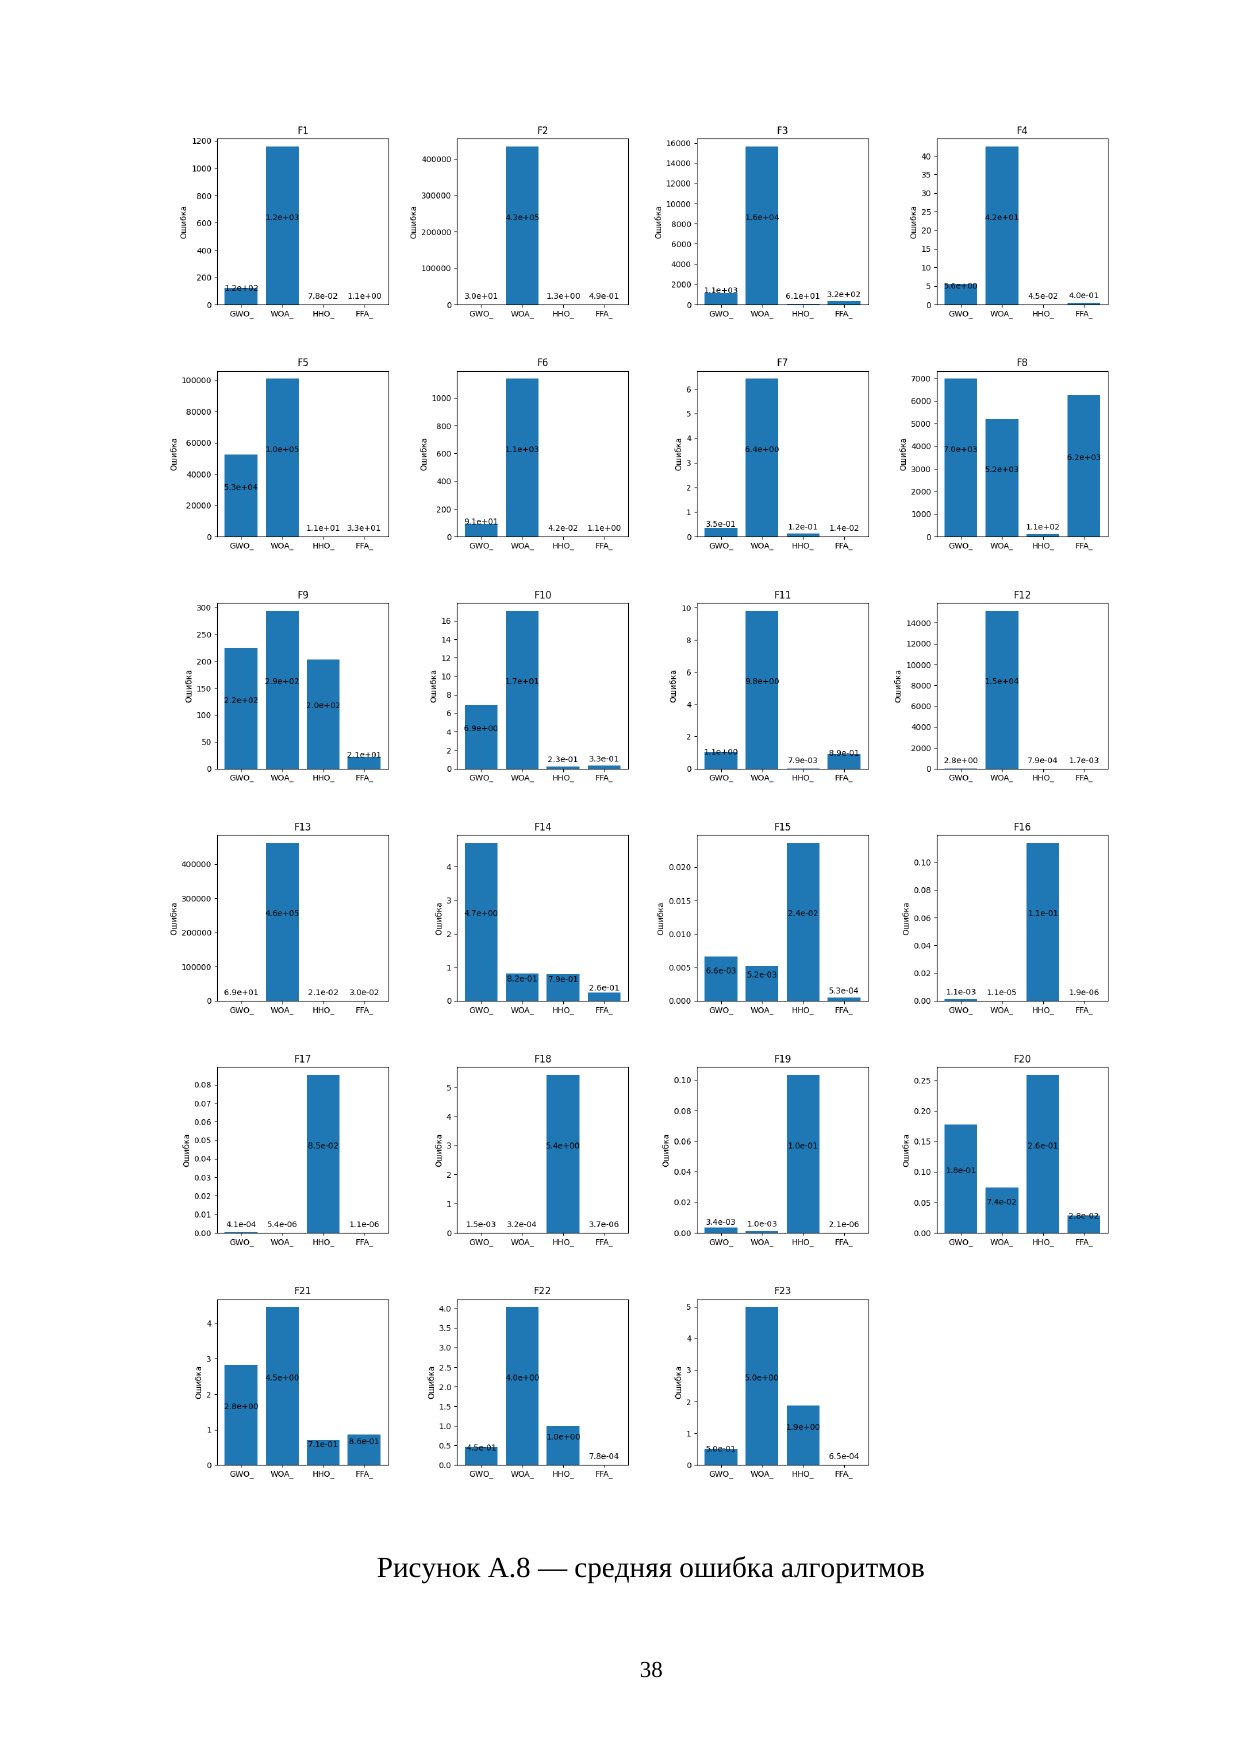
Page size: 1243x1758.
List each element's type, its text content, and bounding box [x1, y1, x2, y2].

text Рисунок А.8 — средняя ошибка алгоритмов [177, 1551, 1124, 1584]
picture [164, 120, 1113, 1484]
